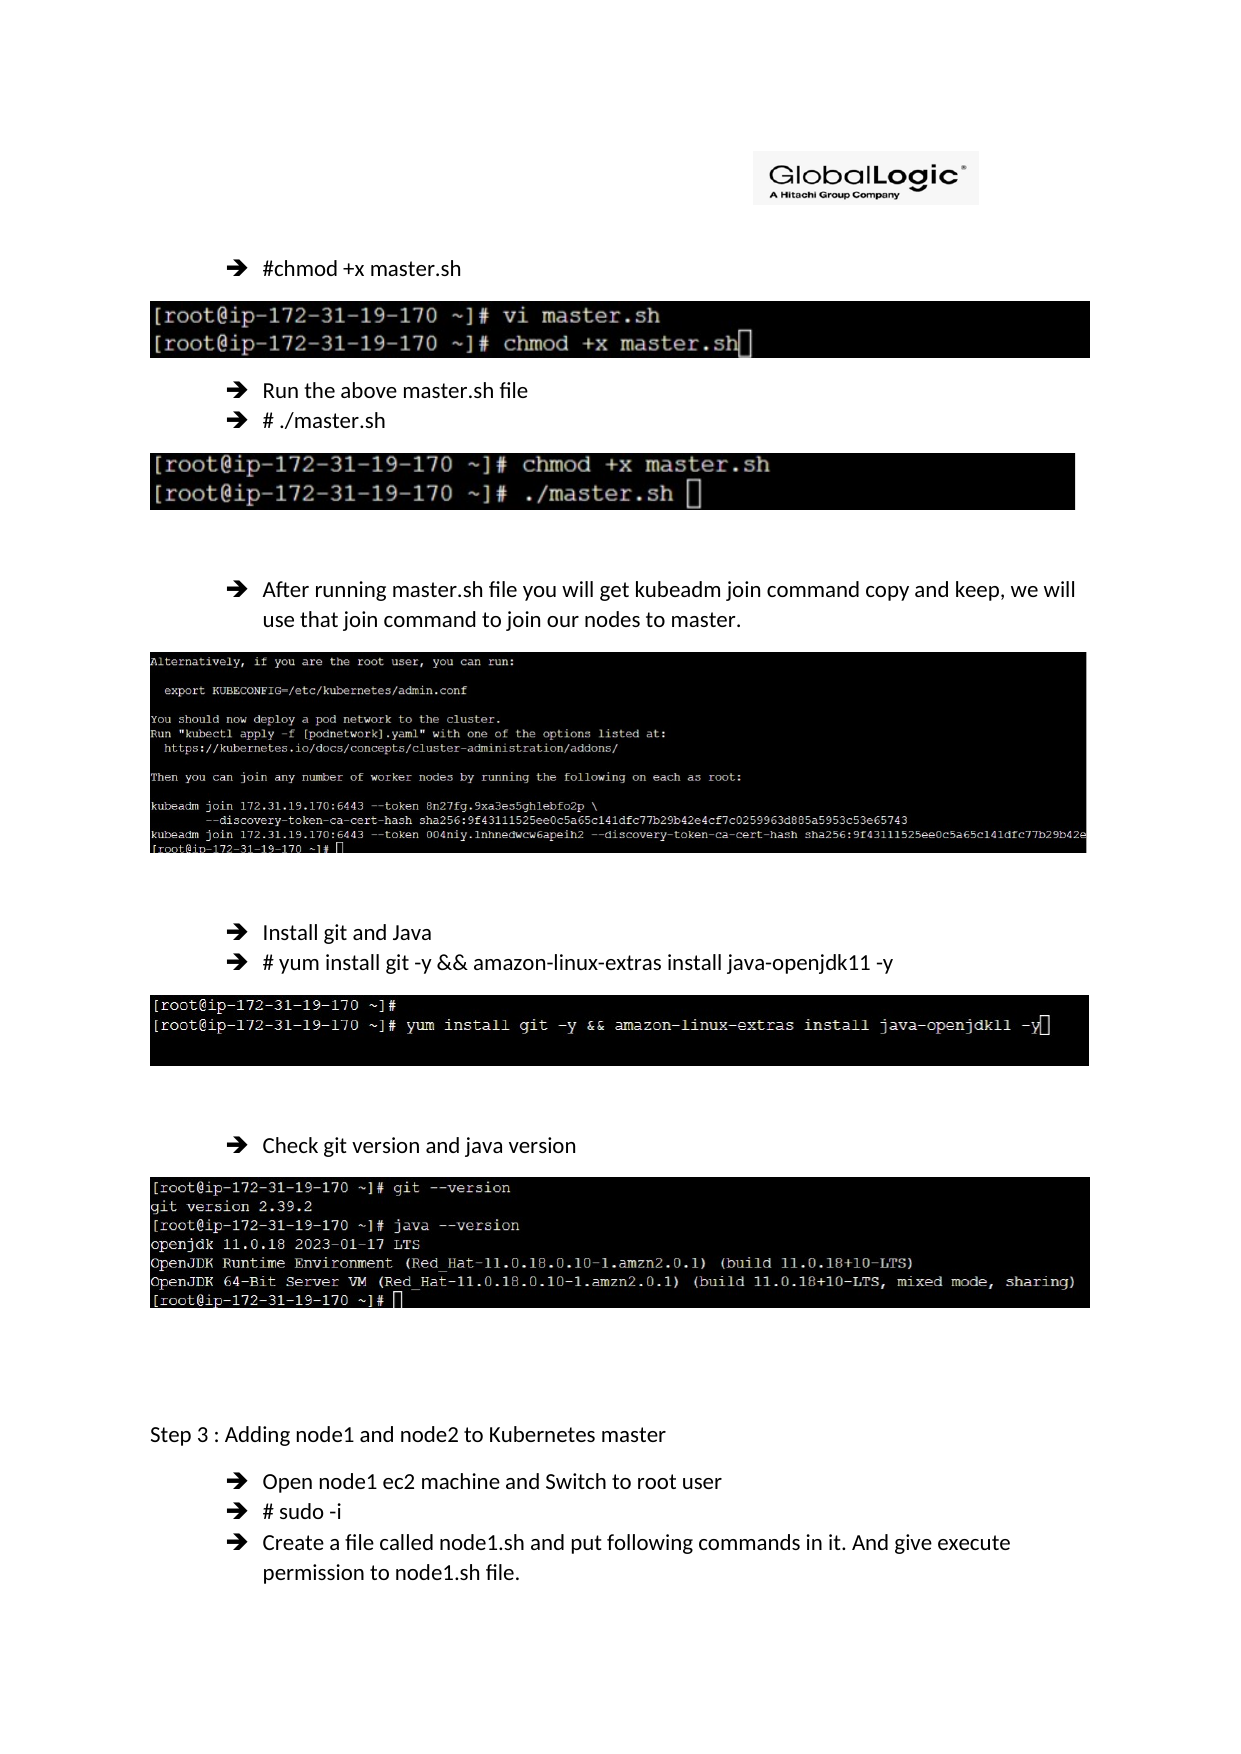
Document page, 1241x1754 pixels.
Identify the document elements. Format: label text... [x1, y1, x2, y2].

picture [150, 1177, 1090, 1308]
list # yum install git -y && amazon-linux-extras install java-openjdk11 -y [225, 948, 1090, 976]
text Step 3 : Adding node1 and node2 to Kubernetes master [150, 1420, 1090, 1448]
list Open node1 ec2 machine and Switch to root user [225, 1467, 1090, 1495]
list Install git and Java [225, 918, 1090, 946]
picture [150, 301, 1090, 358]
list Create a file called node1.sh and put following commands in it. And give execute permission to node1.sh file. [225, 1528, 1090, 1586]
list #chmod +x master.sh [225, 254, 1090, 282]
picture [751, 150, 980, 206]
picture [150, 652, 1087, 853]
picture [150, 453, 1075, 510]
picture [150, 995, 1089, 1066]
list Run the above master.sh file [225, 376, 1090, 404]
list Check git version and java version [225, 1131, 1090, 1159]
list # sudo -i [225, 1497, 1090, 1526]
list # ./master.sh [225, 406, 1090, 434]
list After running master.sh file you will get kubeadm join command copy and keep, we will use that join command to join our nodes to master. [225, 575, 1090, 633]
